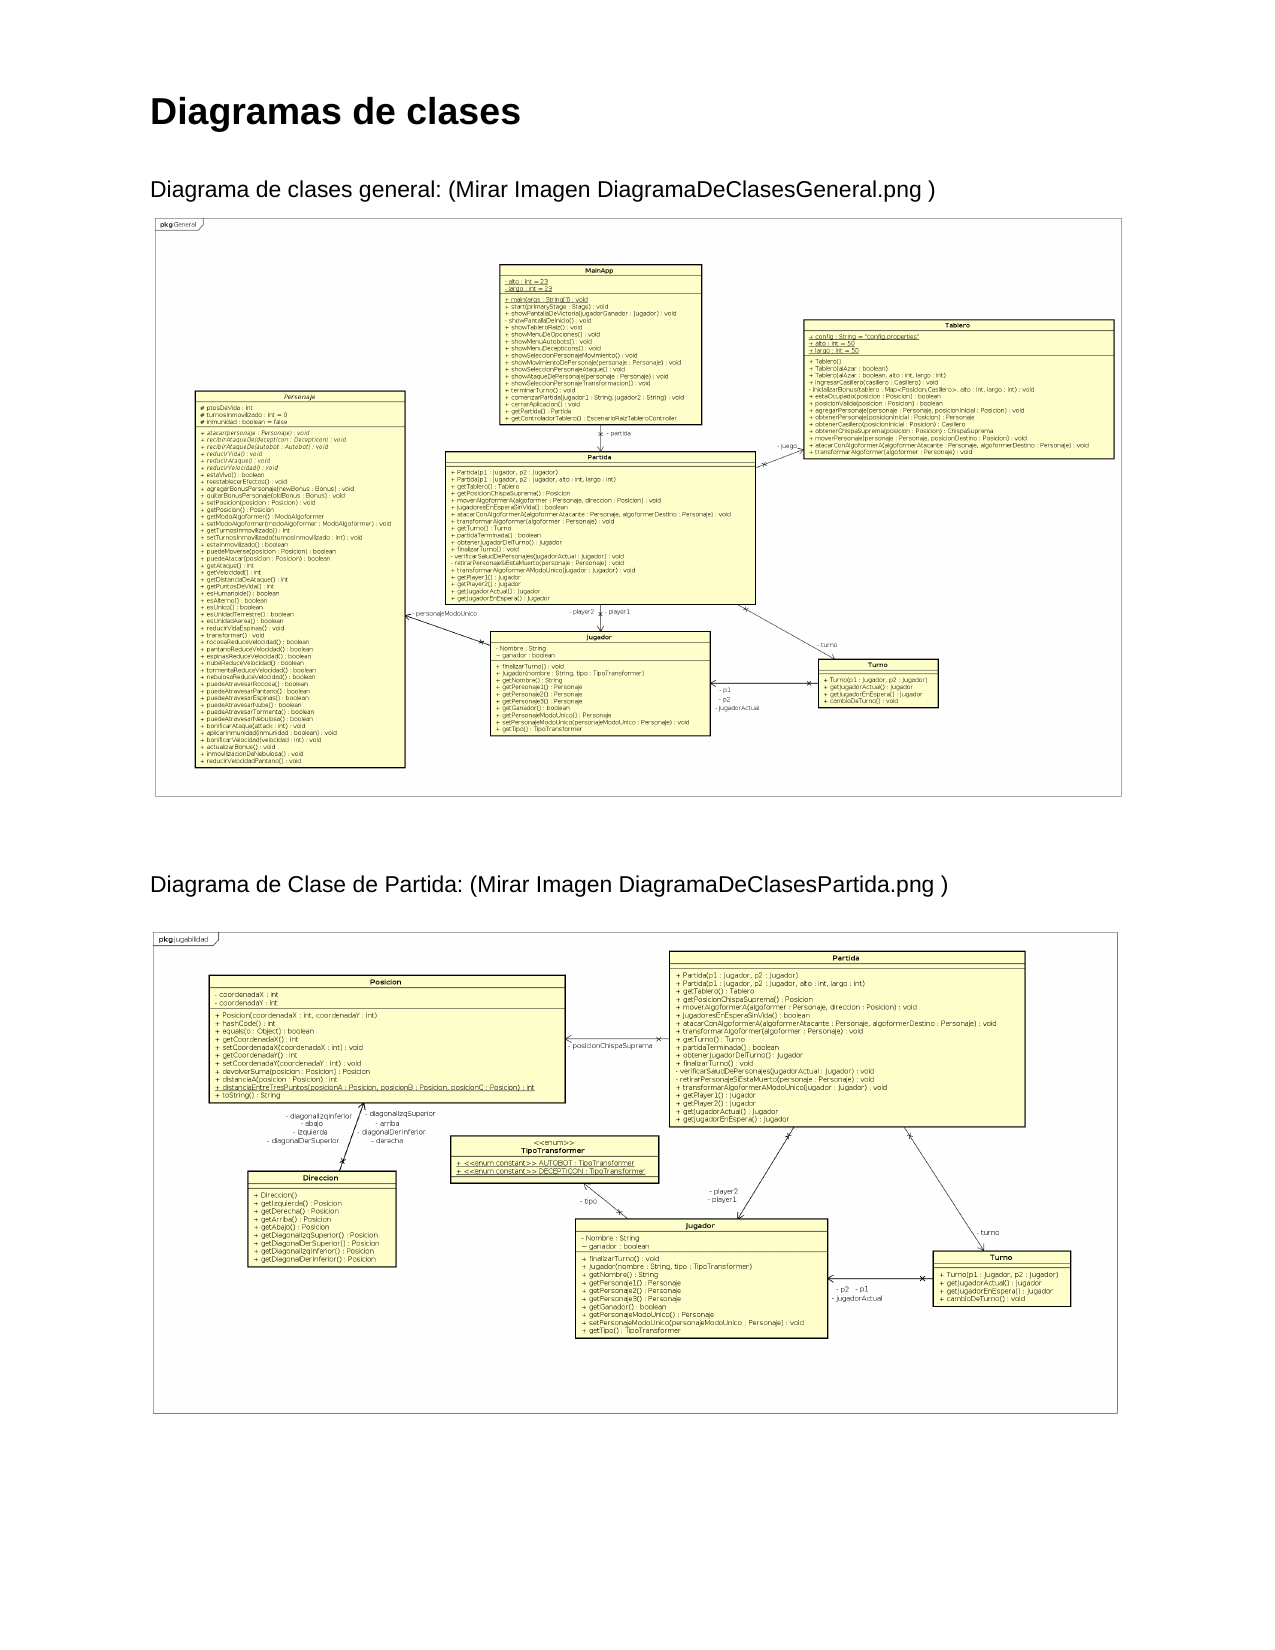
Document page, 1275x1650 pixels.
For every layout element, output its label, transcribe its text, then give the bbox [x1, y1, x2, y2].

picture [150, 213, 1125, 801]
subtitle Diagramas de clases [150, 91, 1125, 132]
picture [147, 926, 1123, 1419]
subtitle Diagrama de Clase de Partida: (Mirar Imagen DiagramaDeClasesPartida.png ) [150, 872, 1125, 897]
subtitle Diagrama de clases general: (Mirar Imagen DiagramaDeClasesGeneral.png ) [150, 176, 1125, 202]
